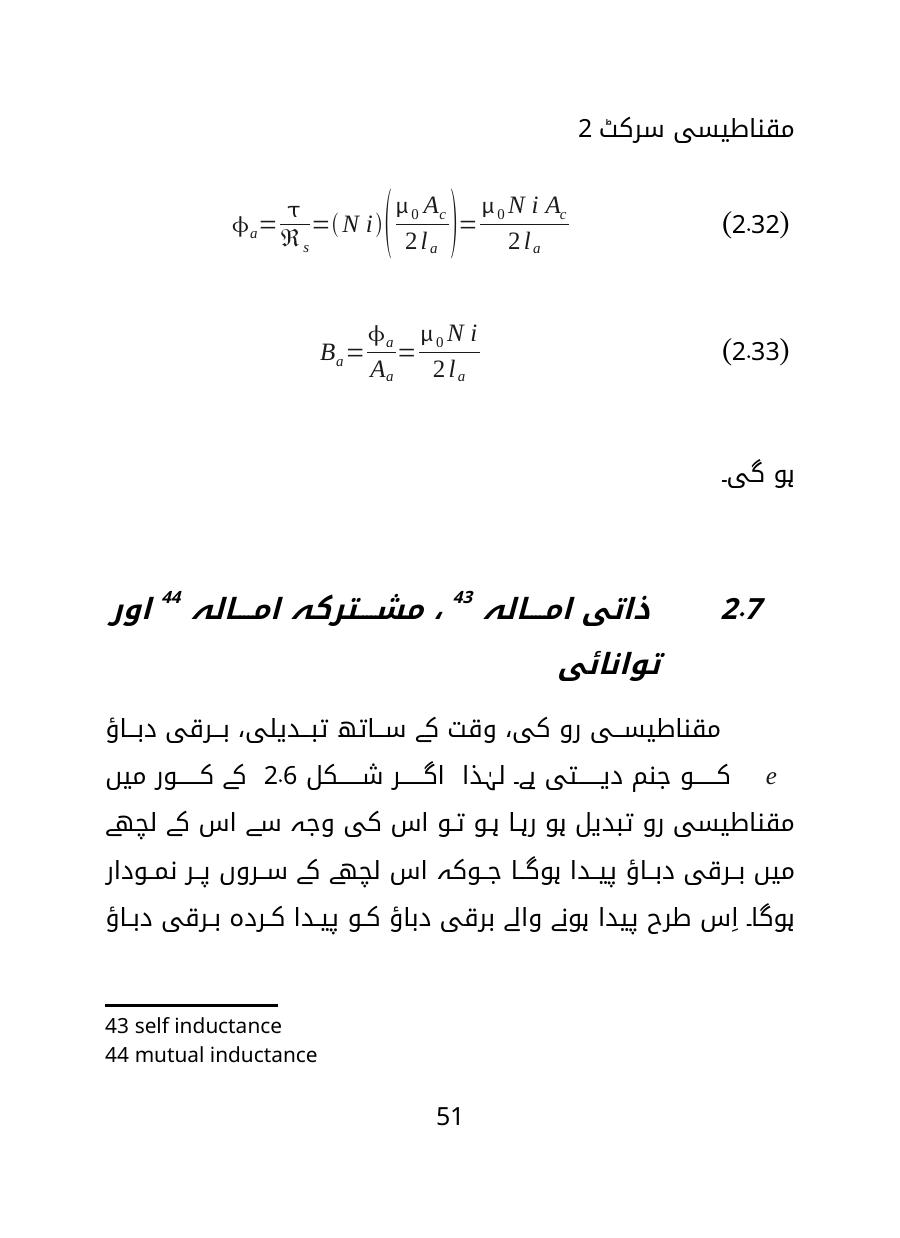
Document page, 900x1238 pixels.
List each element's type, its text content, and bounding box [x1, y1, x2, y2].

text مقناطیسی رو کی، وقت کے ساتھ تبدیلی، برقی دباؤ کو جنم دیتی ہے۔ لہٰذا اگر شکل 2.6 کے کور میں مقناطیسی رو تبدیل ہو رہا ہو تو اس کی وجہ سے اس کے لچھے میں برقی دباؤ پیدا ہوگا جوکہ اس لچھے کے سروں پر نمودار ہوگا۔ اِس طرح پیدا ہونے والے برقی دباؤ کو پیدا کردہ برقی دباؤ کہتے ہیں۔ فیراڈے کے قانون کے تحت [105, 705, 795, 942]
subtitle ذاتی امالہ ، مشترکہ امالہ اور توانائی [105, 582, 720, 692]
list mutual inductance [105, 1040, 795, 1068]
table_header [105, 314, 686, 404]
table_header (2.32) [688, 183, 795, 279]
table_header (2.33) [686, 314, 795, 404]
table_header [105, 183, 688, 279]
text ہو گی۔ [105, 450, 795, 498]
list self inductance [105, 1012, 795, 1040]
